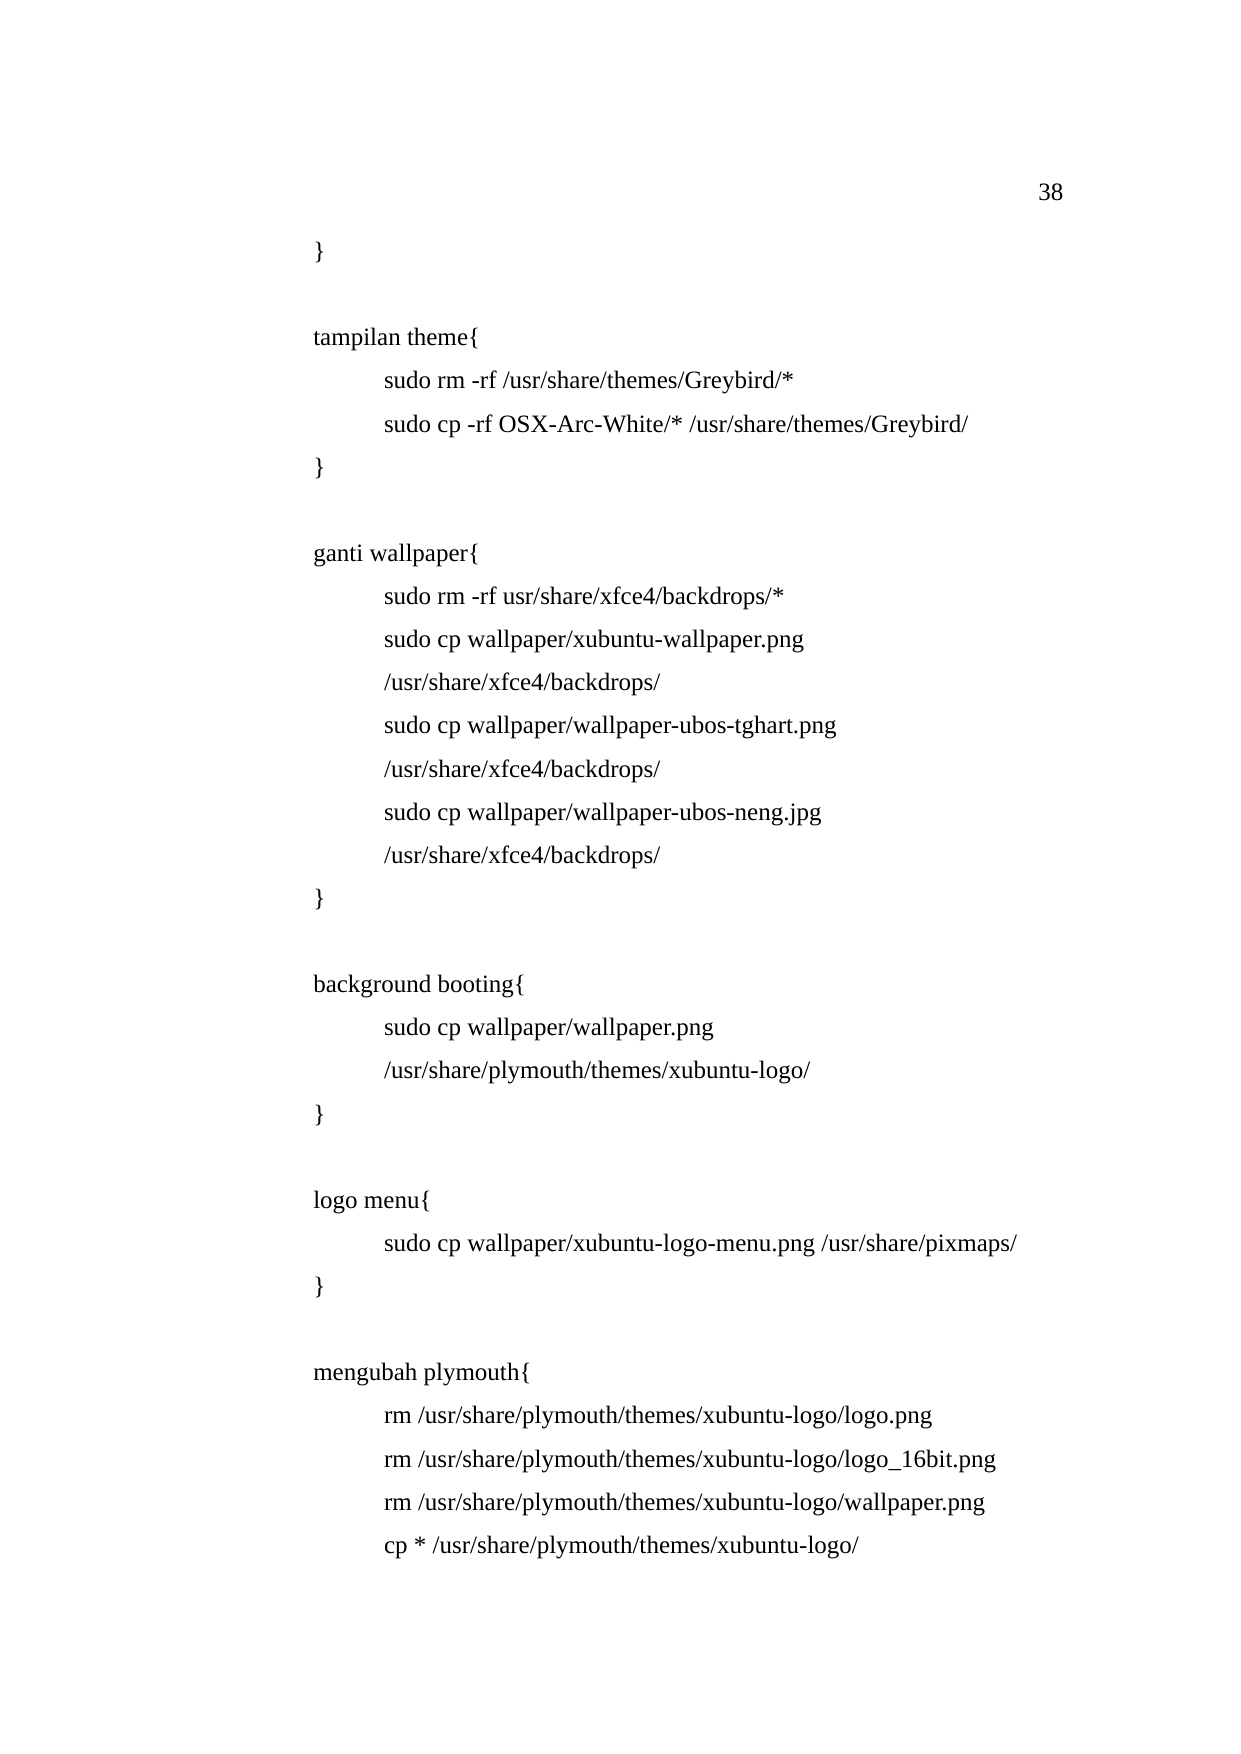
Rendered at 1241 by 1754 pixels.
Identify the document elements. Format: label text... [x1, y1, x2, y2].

text sudo cp wallpaper/xubuntu-logo-menu.png /usr/share/pixmaps/ [384, 1228, 1063, 1257]
text sudo cp wallpaper/wallpaper-ubos-neng.jpg /usr/share/xfce4/backdrops/ [384, 797, 1063, 869]
text } [313, 1271, 1063, 1300]
text sudo cp wallpaper/wallpaper.png /usr/share/plymouth/themes/xubuntu-logo/ [384, 1012, 1063, 1084]
text rm /usr/share/plymouth/themes/xubuntu-logo/wallpaper.png [384, 1487, 1063, 1516]
text sudo rm -rf /usr/share/themes/Greybird/* [384, 366, 1063, 394]
text sudo rm -rf usr/share/xfce4/backdrops/* [384, 581, 1063, 610]
text logo menu{ [313, 1185, 1063, 1214]
text } [313, 452, 1063, 481]
text cp * /usr/share/plymouth/themes/xubuntu-logo/ [384, 1530, 1063, 1559]
text background booting{ [313, 969, 1063, 998]
text mengubah plymouth{ [313, 1357, 1063, 1386]
text } [313, 1099, 1063, 1127]
text sudo cp -rf OSX-Arc-White/* /usr/share/themes/Greybird/ [384, 409, 1063, 437]
text } [313, 883, 1063, 912]
text } [313, 236, 1063, 265]
text sudo cp wallpaper/xubuntu-wallpaper.png /usr/share/xfce4/backdrops/ [384, 624, 1063, 696]
text sudo cp wallpaper/wallpaper-ubos-tghart.png /usr/share/xfce4/backdrops/ [384, 711, 1063, 782]
text rm /usr/share/plymouth/themes/xubuntu-logo/logo_16bit.png [384, 1444, 1063, 1472]
text rm /usr/share/plymouth/themes/xubuntu-logo/logo.png [384, 1401, 1063, 1429]
text tampilan theme{ [313, 322, 1063, 351]
text ganti wallpaper{ [313, 538, 1063, 567]
